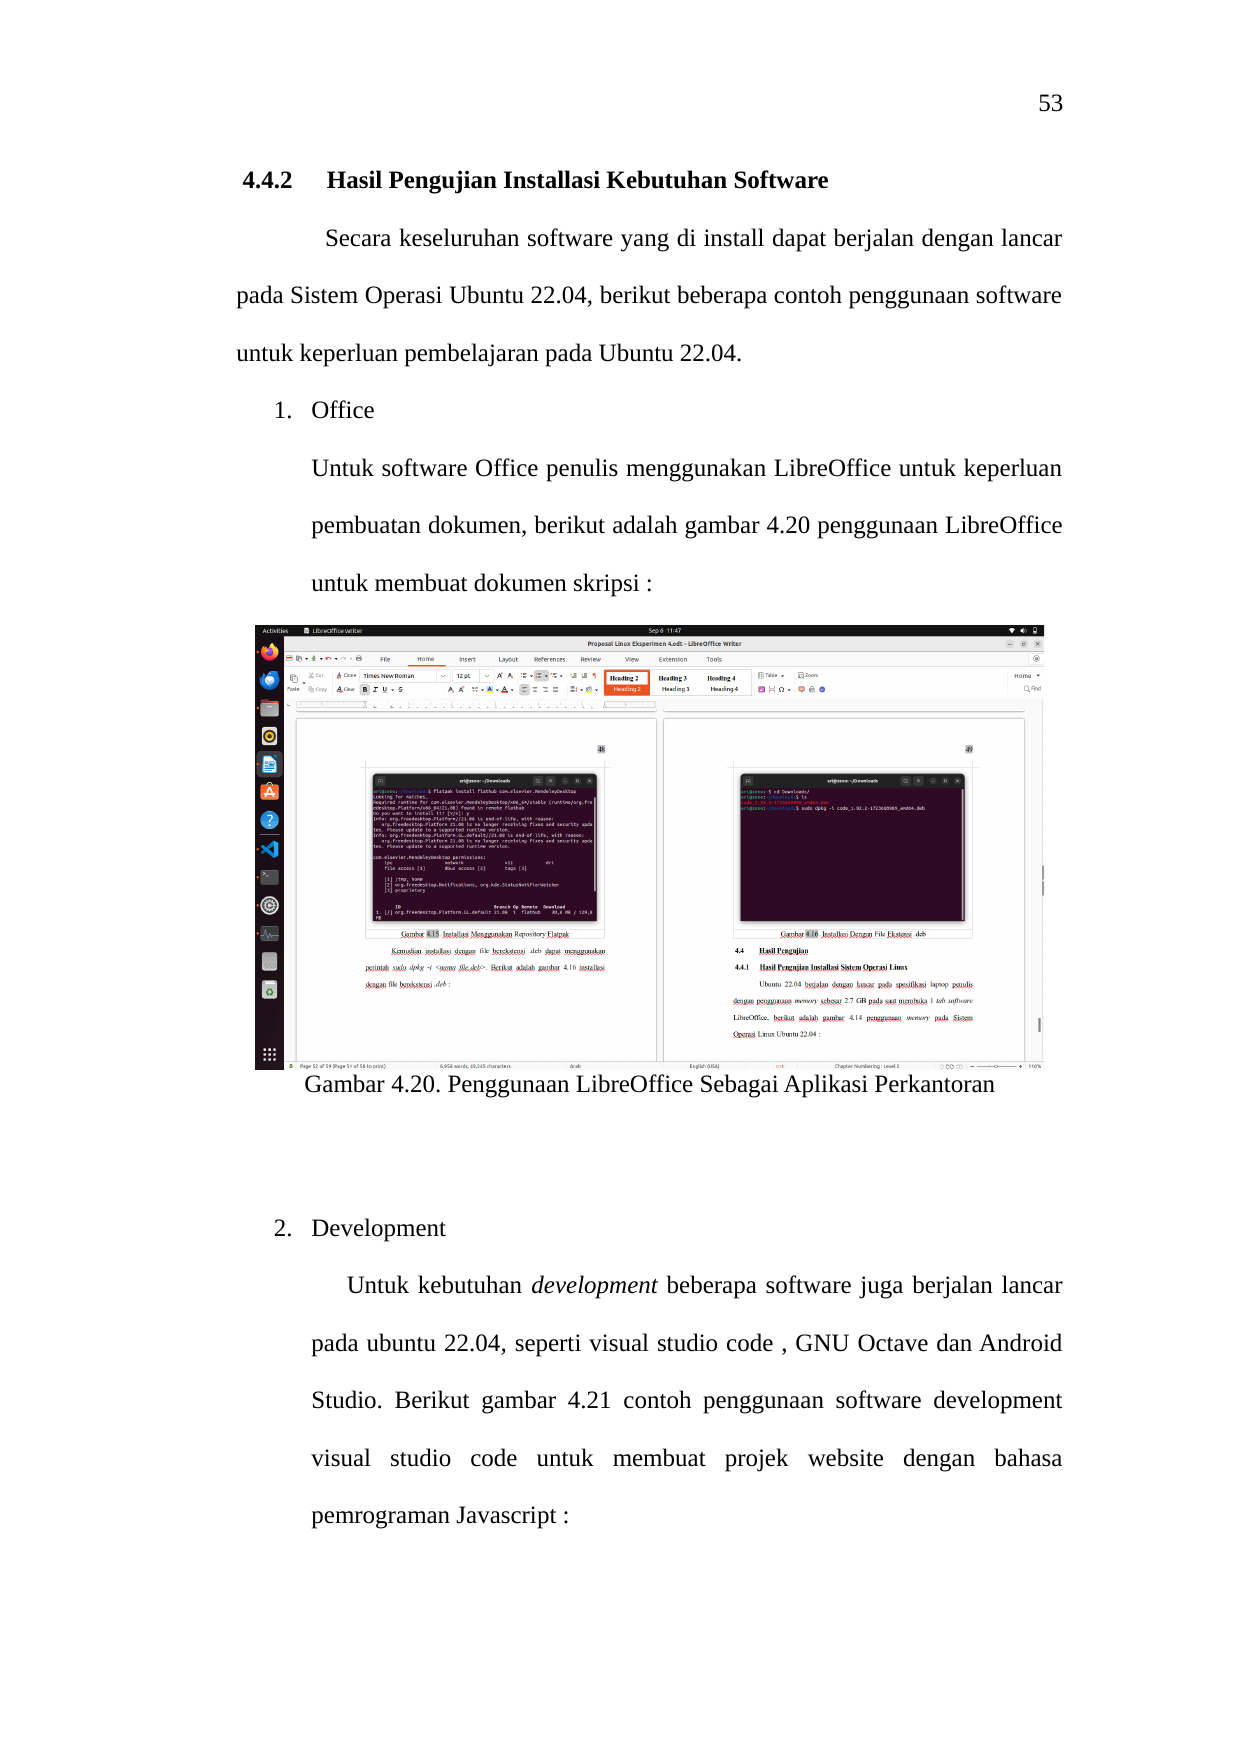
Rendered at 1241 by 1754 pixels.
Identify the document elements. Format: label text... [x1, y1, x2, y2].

picture [255, 625, 1045, 1070]
text Gambar 4.20. Penggunaan LibreOffice sebagai aplikasi perkantoran [255, 1070, 1044, 1098]
list Development [274, 1213, 1063, 1242]
list Untuk kebutuhan development beberapa software juga berjalan lancar pada ubuntu 22.04, seperti visual studio code , GNU Octave dan Android Studio. Berikut gambar 4.21 contoh penggunaan software development visual studio code untuk membuat projek website dengan bahasa pemrograman Javascript : [274, 1271, 1063, 1529]
list Untuk software Office penulis menggunakan LibreOffice untuk keperluan pembuatan dokumen, berikut adalah gambar 4.20 penggunaan LibreOffice untuk membuat dokumen skripsi : [274, 453, 1063, 597]
list Office [274, 395, 1063, 424]
subtitle Hasil Pengujian Installasi Kebutuhan Software [236, 165, 1063, 194]
text Secara keseluruhan software yang di install dapat berjalan dengan lancar pada Sistem Operasi Ubuntu 22.04, berikut beberapa contoh penggunaan software untuk keperluan pembelajaran pada Ubuntu 22.04. [236, 223, 1063, 367]
